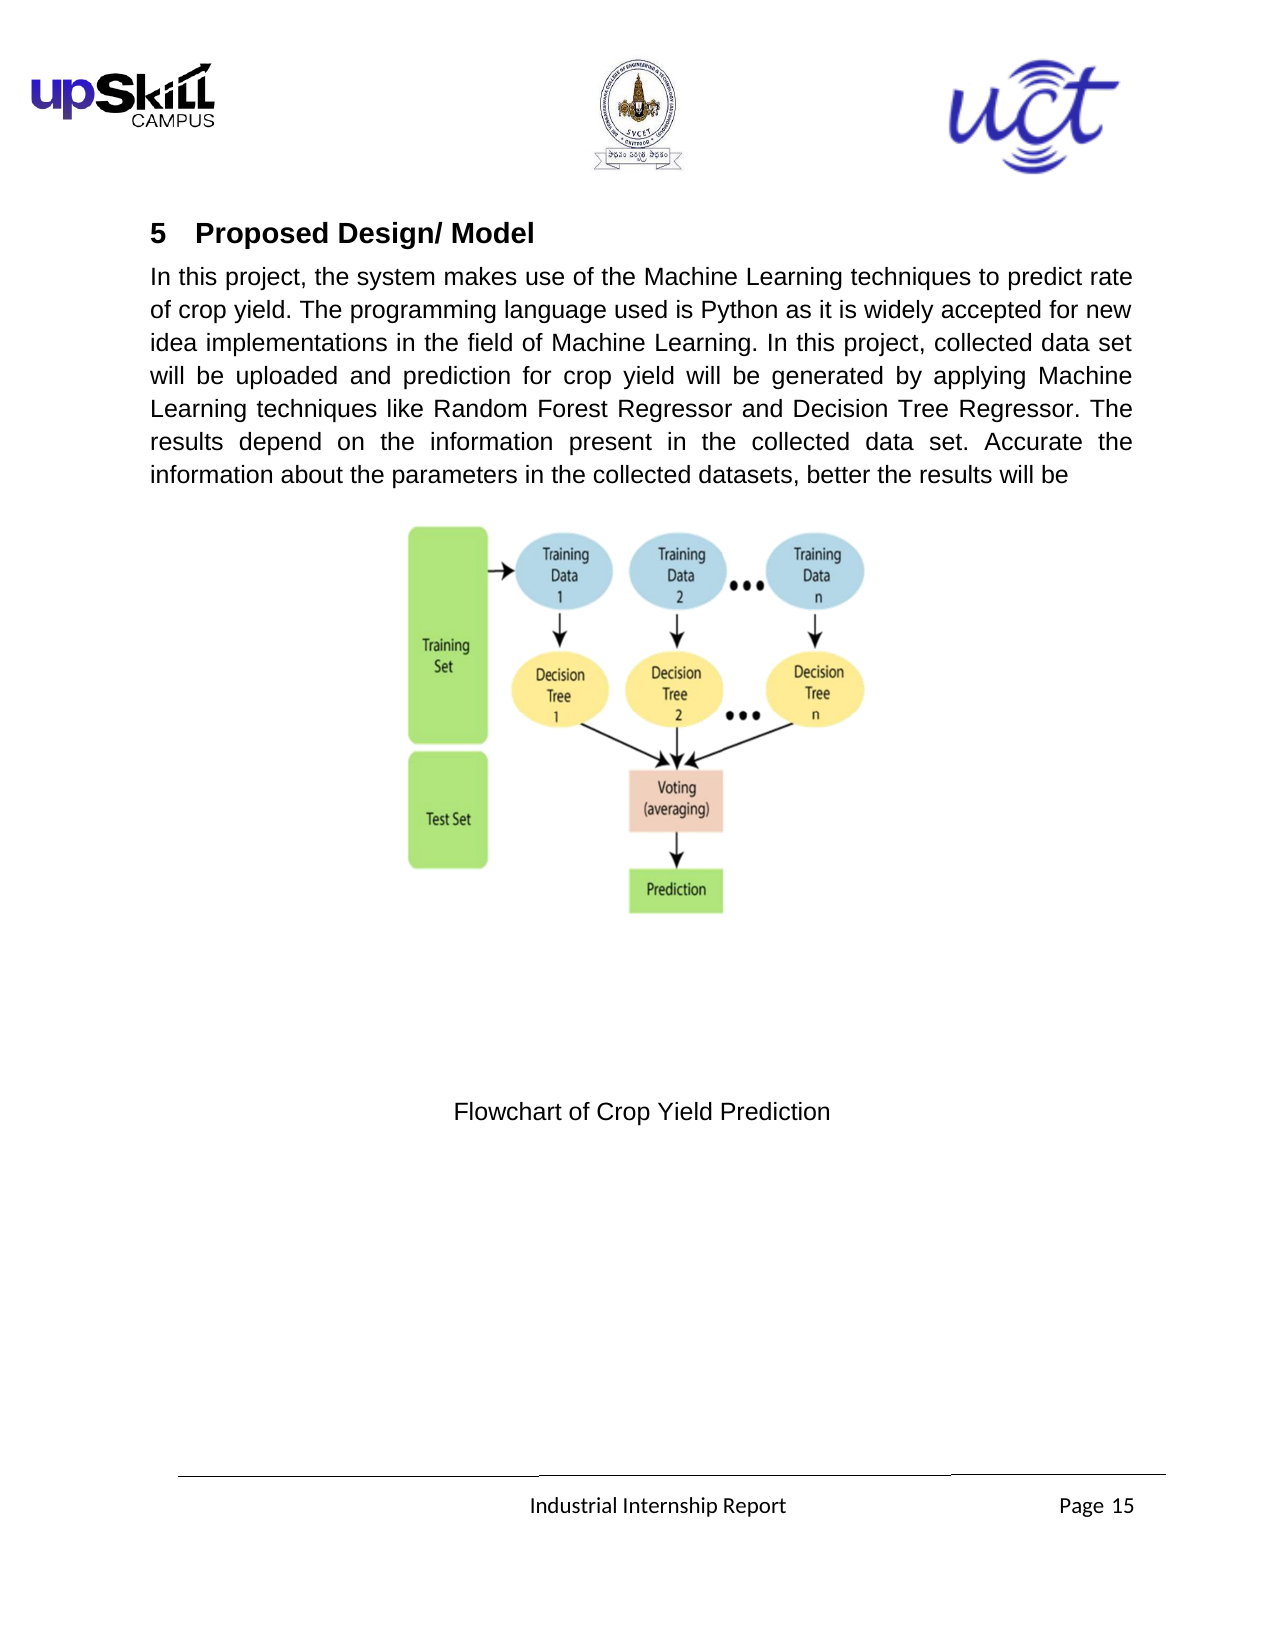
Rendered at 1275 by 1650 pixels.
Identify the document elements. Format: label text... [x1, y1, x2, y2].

text In this project, the system makes use of the Machine Learning techniques to predict rate of crop yield. The programming language used is Python as it is widely accepted for new idea implementations in the field of Machine Learning. In this project, collected data set will be uploaded and prediction for crop yield will be generated by applying Machine Learning techniques like Random Forest Regressor and Decision Tree Regressor. The results depend on the information present in the collected data set. Accurate the information about the parameters in the collected datasets, better the results will be [150, 262, 1134, 489]
subtitle Proposed Design/ Model [150, 216, 1134, 250]
text Flowchart of Crop Yield Prediction [150, 1097, 1134, 1126]
